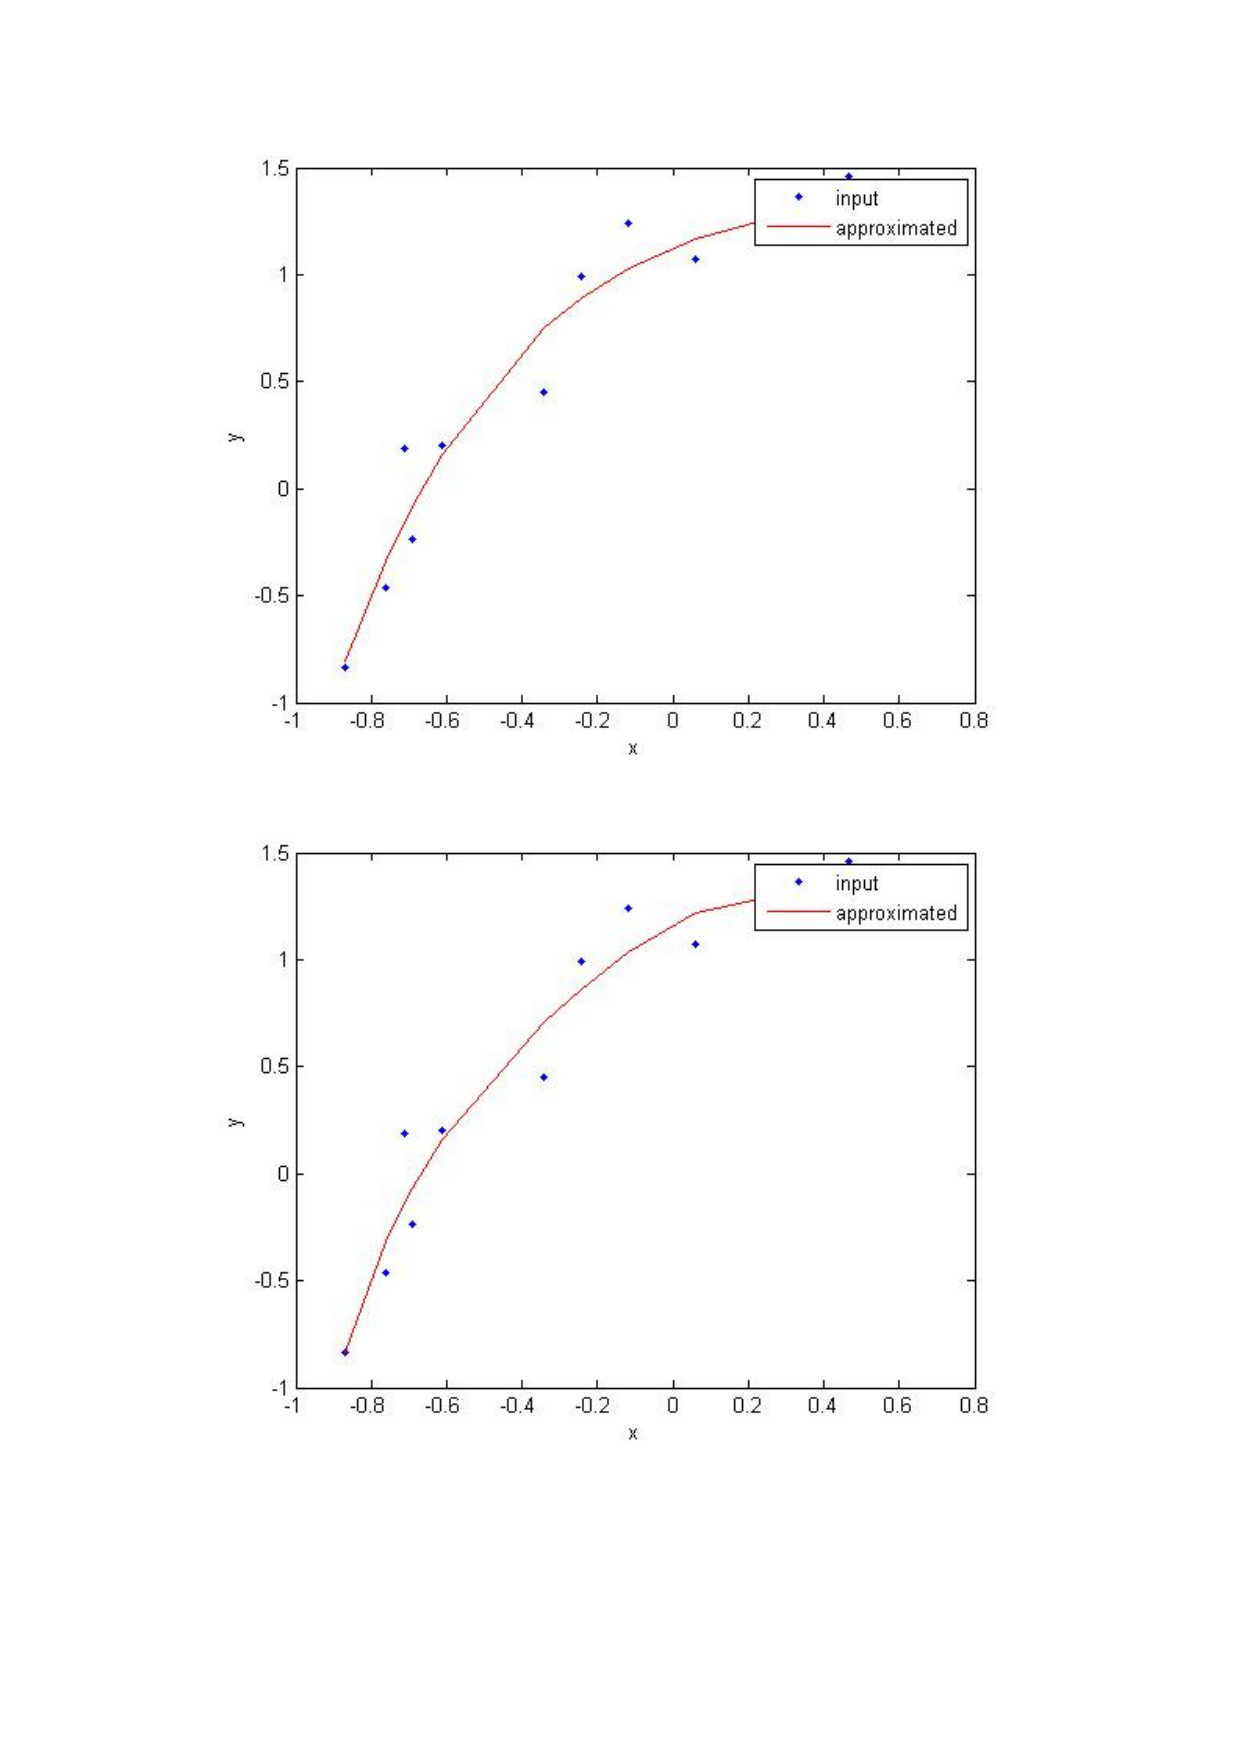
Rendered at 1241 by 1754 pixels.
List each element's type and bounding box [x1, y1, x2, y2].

picture [182, 118, 1058, 775]
picture [182, 803, 1058, 1460]
